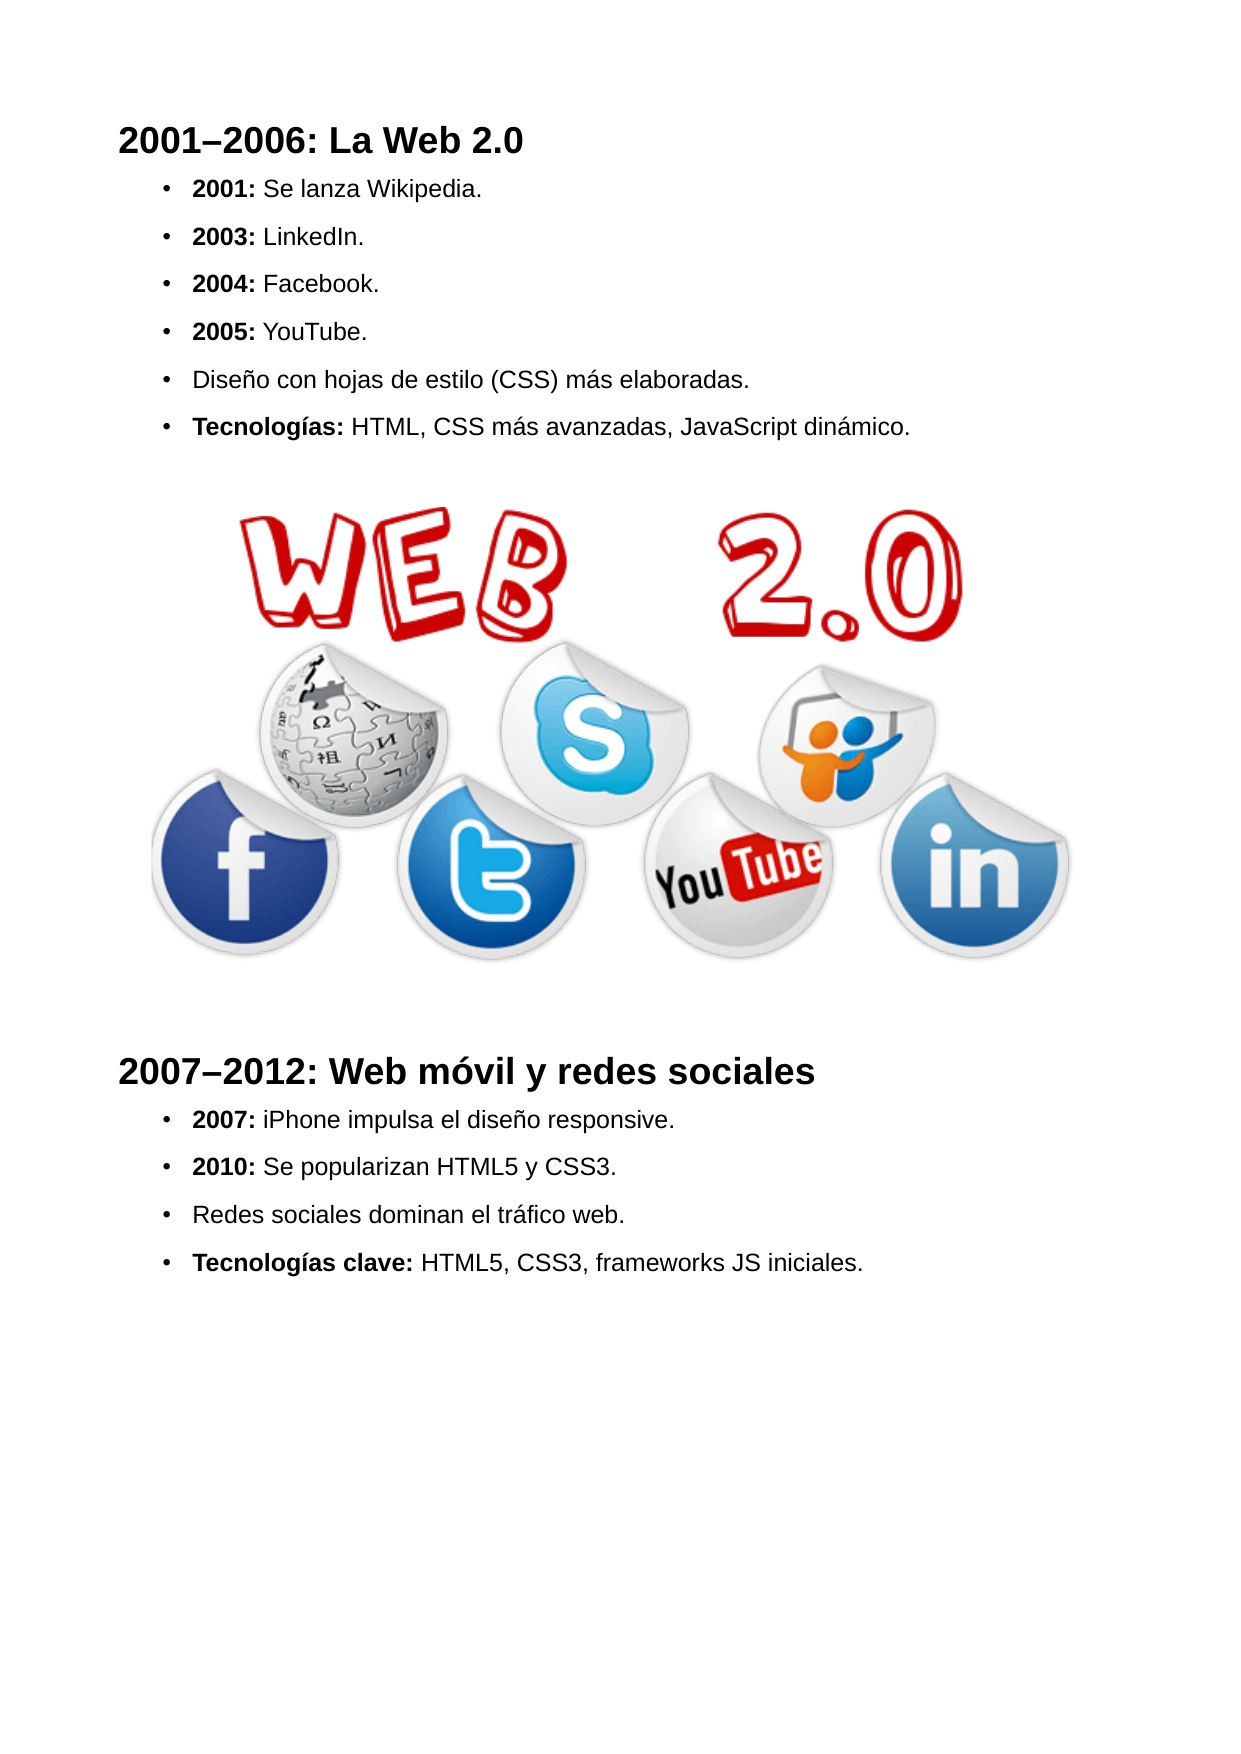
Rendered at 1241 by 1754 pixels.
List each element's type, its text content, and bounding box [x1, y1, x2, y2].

list 2003: LinkedIn. [162, 221, 1122, 250]
picture [151, 507, 1089, 977]
list Tecnologías: HTML, CSS más avanzadas, JavaScript dinámico. [162, 412, 1122, 441]
list 2001: Se lanza Wikipedia. [162, 174, 1122, 203]
list Tecnologías clave: HTML5, CSS3, frameworks JS iniciales. [162, 1248, 1122, 1277]
list 2005: YouTube. [162, 317, 1122, 346]
list 2004: Facebook. [162, 269, 1122, 298]
subtitle 2007–2012: Web móvil y redes sociales [118, 1049, 1122, 1092]
subtitle 2001–2006: La Web 2.0 [118, 118, 1122, 161]
list Diseño con hojas de estilo (CSS) más elaboradas. [162, 364, 1122, 393]
list Redes sociales dominan el tráfico web. [162, 1200, 1122, 1229]
list 2007: iPhone impulsa el diseño responsive. [162, 1105, 1122, 1133]
list 2010: Se popularizan HTML5 y CSS3. [162, 1152, 1122, 1181]
